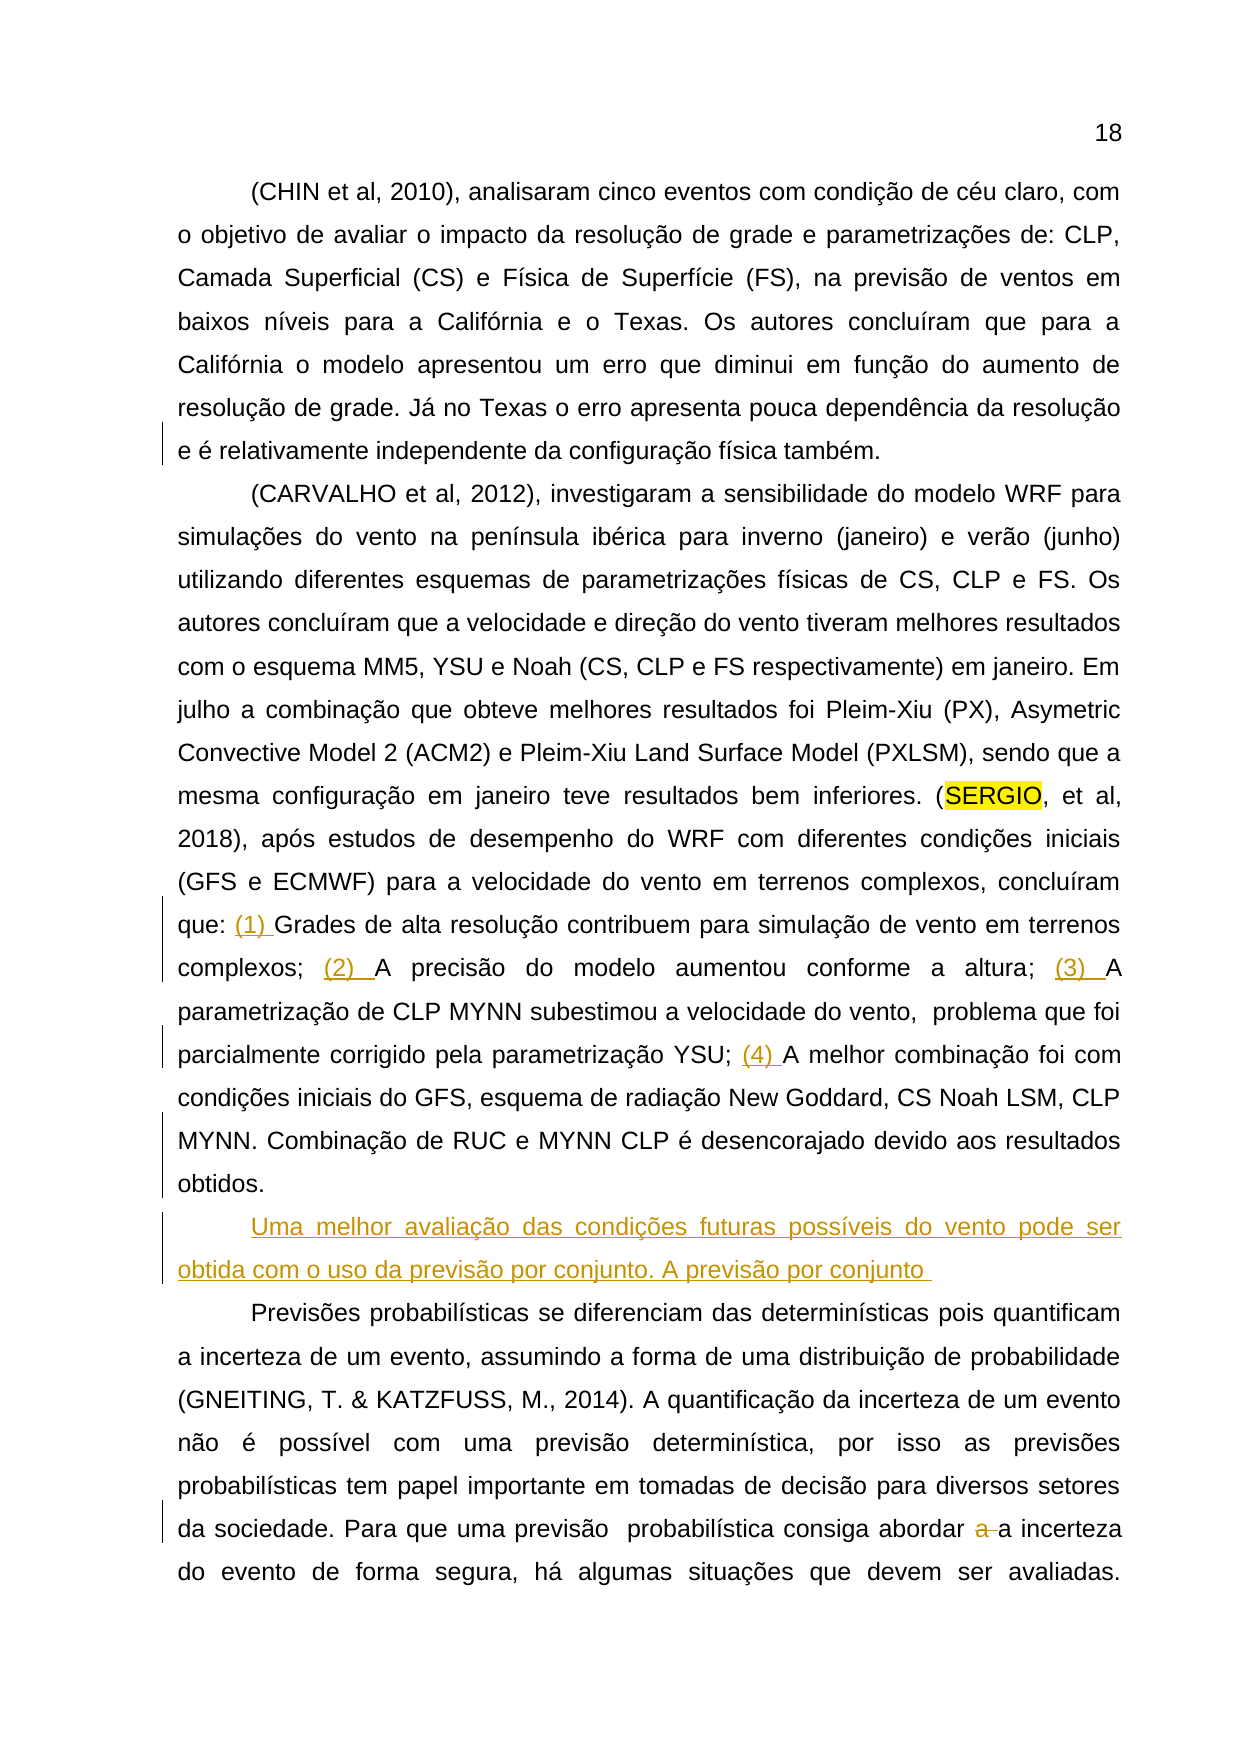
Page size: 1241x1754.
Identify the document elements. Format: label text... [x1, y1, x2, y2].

text Uma melhor avaliação das condições futuras possíveis do vento pode ser obtida com o uso da previsão por conjunto. A previsão por conjunto [177, 1212, 1122, 1284]
text (CHIN et al, 2010), analisaram cinco eventos com condição de céu claro, com o objetivo de avaliar o impacto da resolução de grade e parametrizações de: CLP, Camada Superficial (CS) e Física de Superfície (FS), na previsão de ventos em baixos níveis para a Califórnia e o Texas. Os autores concluíram que para a Califórnia o modelo apresentou um erro que diminui em função do aumento de resolução de grade. Já no Texas o erro apresenta pouca dependência da resolução e é relativamente independente da configuração física também. [177, 177, 1122, 465]
text Previsões probabilísticas se diferenciam das determinísticas pois quantificam a incerteza de um evento, assumindo a forma de uma distribuição de probabilidade (GNEITING, T. & KATZFUSS, M., 2014). A quantificação da incerteza de um evento não é possível com uma previsão determinística, por isso as previsões probabilísticas tem papel importante em tomadas de decisão para diversos setores da sociedade. Para que uma previsão probabilística consiga abordar a incerteza do evento de forma segura, há algumas situações que devem ser avaliadas. [177, 1298, 1122, 1586]
text (CARVALHO et al, 2012), investigaram a sensibilidade do modelo WRF para simulações do vento na península ibérica para inverno (janeiro) e verão (junho) utilizando diferentes esquemas de parametrizações físicas de CS, CLP e FS. Os autores concluíram que a velocidade e direção do vento tiveram melhores resultados com o esquema MM5, YSU e Noah (CS, CLP e FS respectivamente) em janeiro. Em julho a combinação que obteve melhores resultados foi Pleim-Xiu (PX), Asymetric Convective Model 2 (ACM2) e Pleim-Xiu Land Surface Model (PXLSM), sendo que a mesma configuração em janeiro teve resultados bem inferiores. (SERGIO, et al, 2018), após estudos de desempenho do WRF com diferentes condições iniciais (GFS e ECMWF) para a velocidade do vento em terrenos complexos, concluíram que: (1) Grades de alta resolução contribuem para simulação de vento em terrenos complexos; (2) A precisão do modelo aumentou conforme a altura; (3) A parametrização de CLP MYNN subestimou a velocidade do vento, problema que foi parcialmente corrigido pela parametrização YSU; (4) A melhor combinação foi com condições iniciais do GFS, esquema de radiação New Goddard, CS Noah LSM, CLP MYNN. Combinação de RUC e MYNN CLP é desencorajado devido aos resultados obtidos. [177, 479, 1122, 1198]
